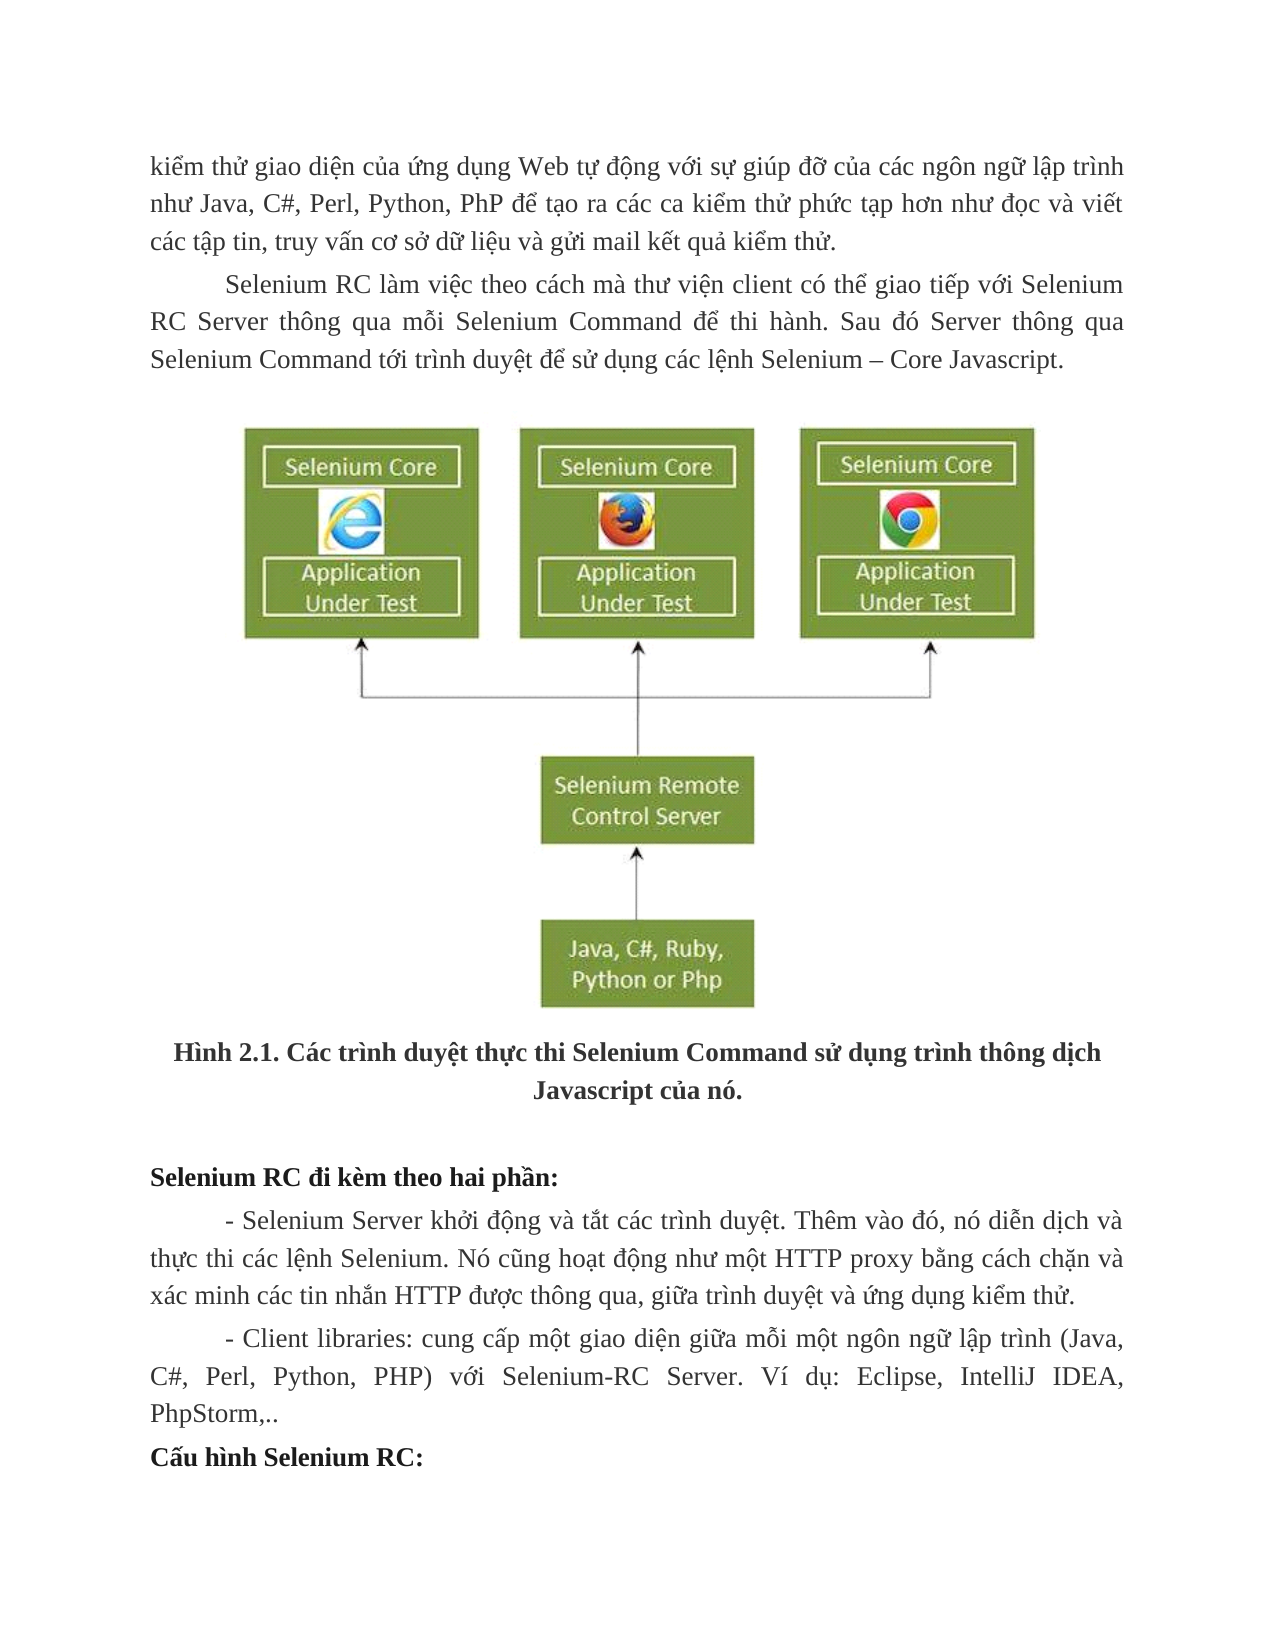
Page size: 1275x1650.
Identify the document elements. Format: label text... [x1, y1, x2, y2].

text - Client libraries: cung cấp một giao diện giữa mỗi một ngôn ngữ lập trình (Java, C#, Perl, Python, PHP) với Selenium-RC Server. Ví dụ: Eclipse, IntelliJ IDEA, PhpStorm,.. [150, 1322, 1125, 1428]
text Cấu hình Selenium RC: [150, 1441, 1125, 1472]
text Hình 2.1. Các trình duyệt thực thi Selenium Command sử dụng trình thông dịch Javascript của nó. [150, 1036, 1125, 1105]
text Selenium RC làm việc theo cách mà thư viện client có thể giao tiếp với Selenium RC Server thông qua mỗi Selenium Command để thi hành. Sau đó Server thông qua Selenium Command tới trình duyệt để sử dụng các lệnh Selenium – Core Javascript. [150, 268, 1125, 374]
text kiểm thử giao diện của ứng dụng Web tự động với sự giúp đỡ của các ngôn ngữ lập trình như Java, C#, Perl, Python, PhP để tạo ra các ca kiểm thử phức tạp hơn như đọc và viết các tập tin, truy vấn cơ sở dữ liệu và gửi mail kết quả kiểm thử. [150, 150, 1125, 256]
text Selenium RC đi kèm theo hai phần: [150, 1161, 1125, 1192]
text - Selenium Server khởi động và tắt các trình duyệt. Thêm vào đó, nó diễn dịch và thực thi các lệnh Selenium. Nó cũng hoạt động như một HTTP proxy bằng cách chặn và xác minh các tin nhắn HTTP được thông qua, giữa trình duyệt và ứng dụng kiểm thử. [150, 1204, 1125, 1310]
